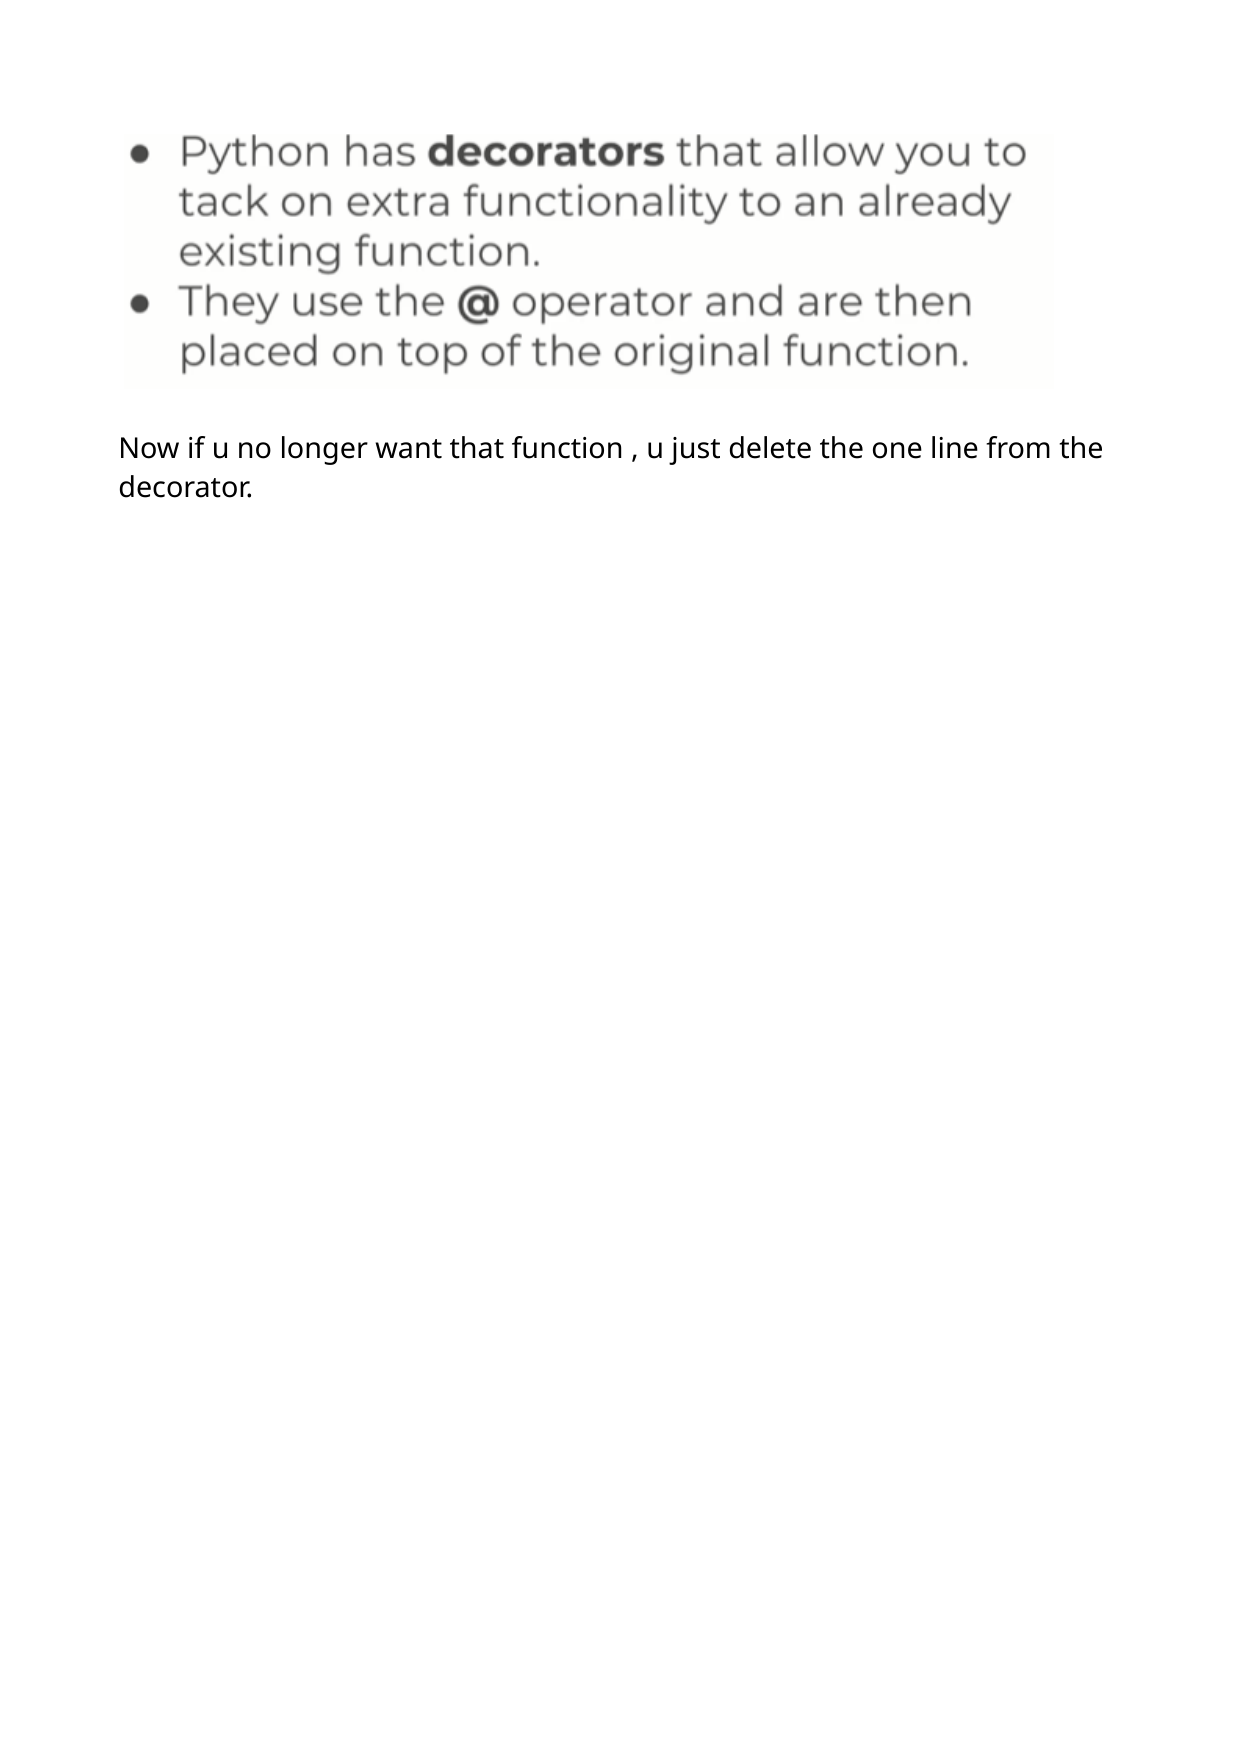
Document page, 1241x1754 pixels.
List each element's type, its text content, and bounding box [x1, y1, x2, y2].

picture [123, 134, 1054, 389]
text Now if u no longer want that function , u just delete the one line from the decorator. [118, 428, 1122, 506]
